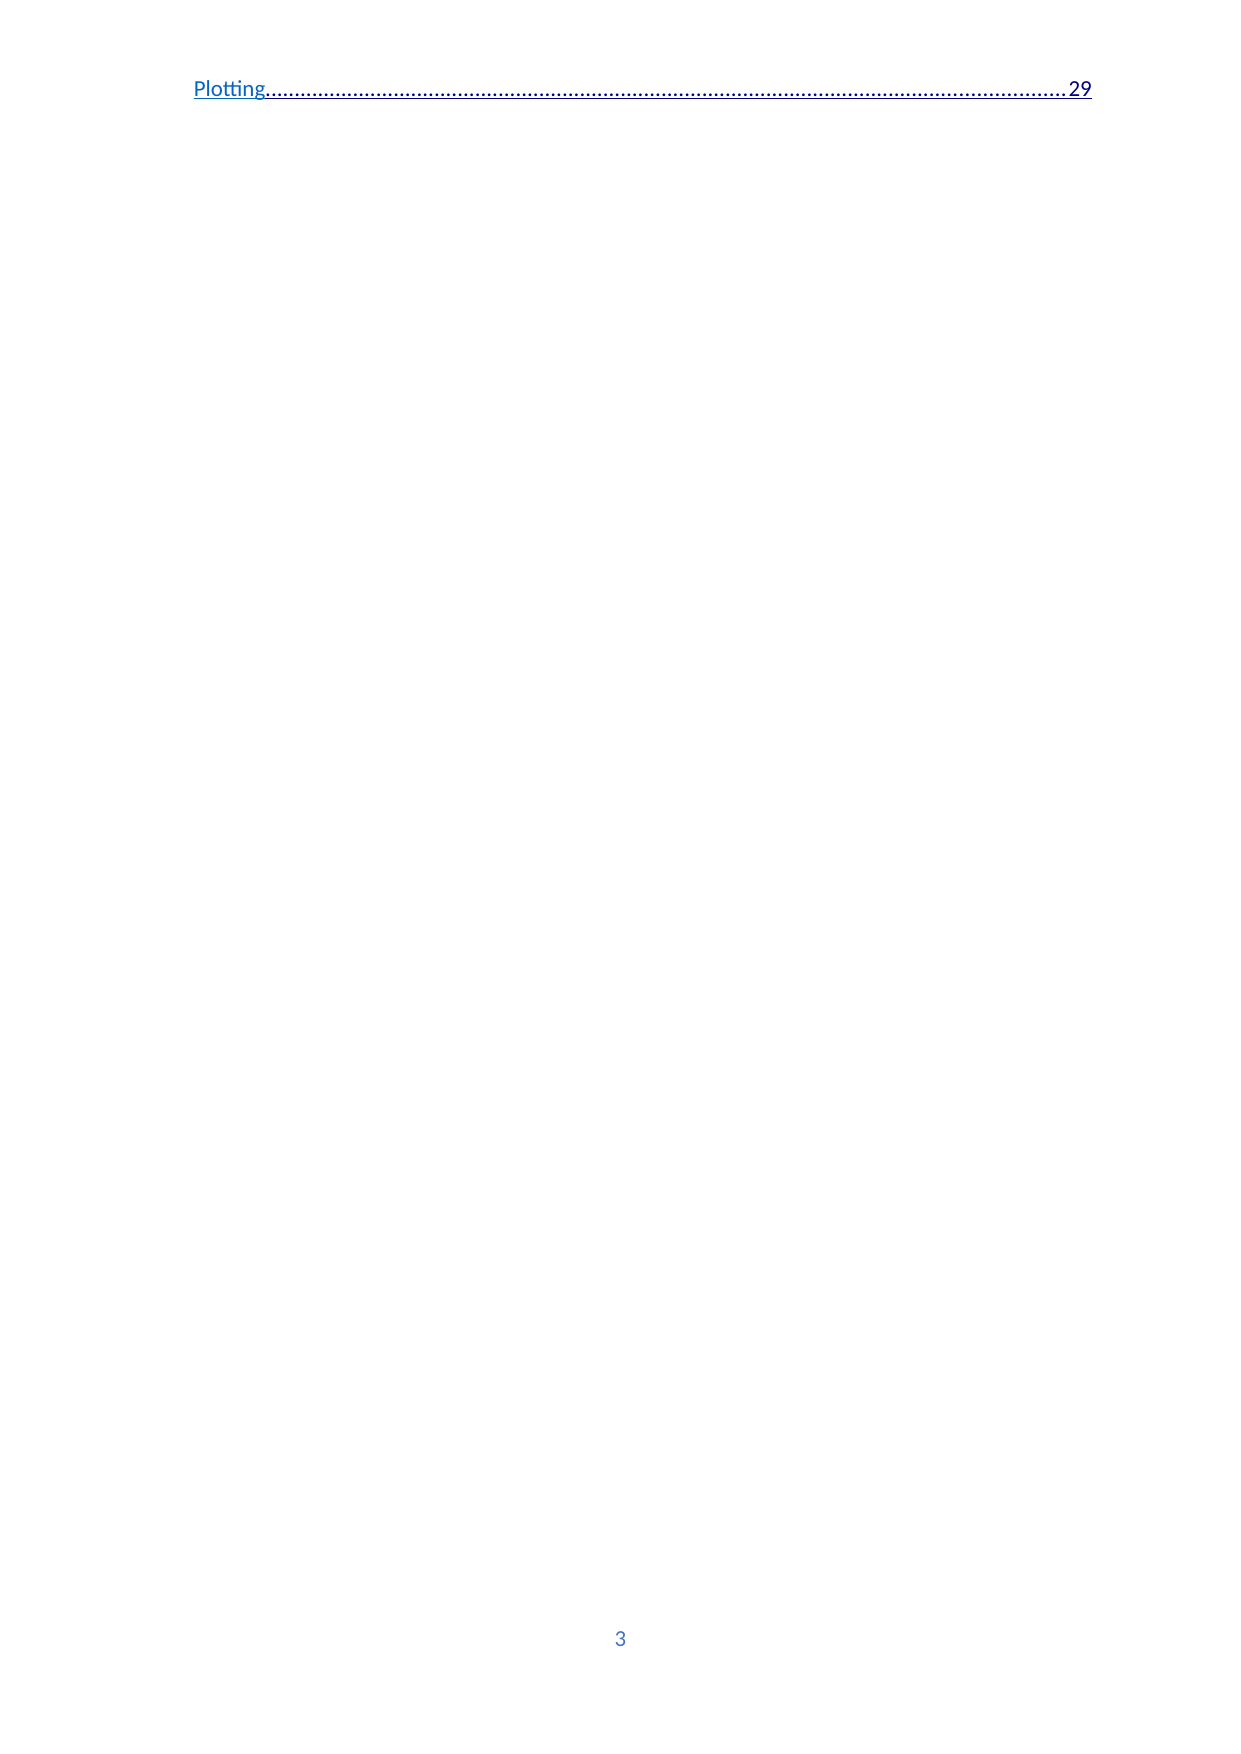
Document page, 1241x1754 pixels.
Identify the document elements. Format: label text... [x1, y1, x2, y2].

text Plotting 29 [193, 74, 1093, 102]
